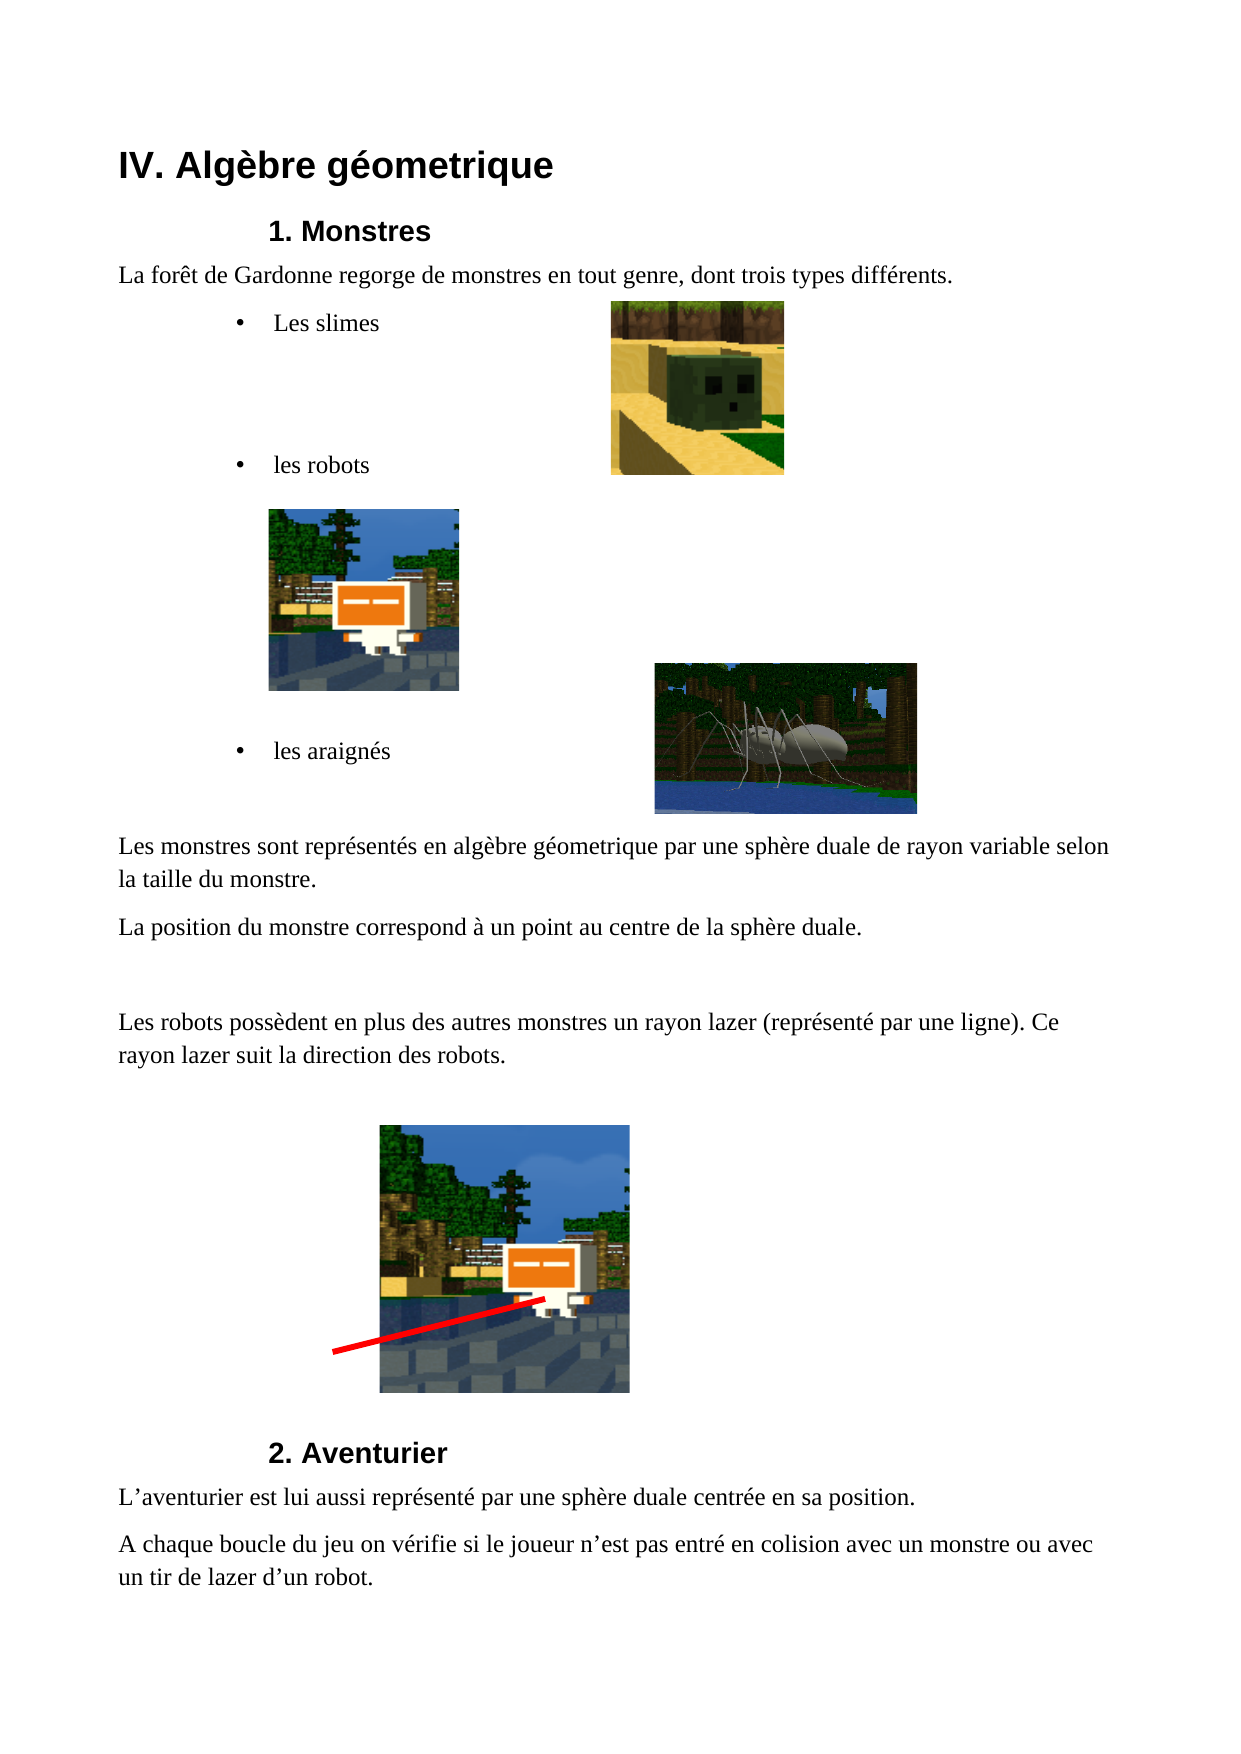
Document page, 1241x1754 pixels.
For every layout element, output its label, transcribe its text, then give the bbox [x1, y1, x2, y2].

text A chaque boucle du jeu on vérifie si le joueur n’est pas entré en colision avec un monstre ou avec un tir de lazer d’un robot. [118, 1529, 1122, 1591]
subtitle 1. Monstres [268, 214, 1122, 248]
list [779, 308, 1122, 336]
picture [379, 1125, 531, 1337]
picture [268, 509, 387, 691]
picture [658, 301, 779, 475]
list [918, 736, 1122, 765]
list les araignés [236, 736, 654, 765]
text La forêt de Gardonne regorge de monstres en tout genre, dont trois types différents. [118, 260, 1122, 289]
text Les robots possèdent en plus des autres monstres un rayon lazer (représenté par une ligne). Ce rayon lazer suit la direction des robots. [118, 1007, 1122, 1069]
subtitle IV. Algèbre géometrique [118, 143, 1122, 187]
text La position du monstre correspond à un point au centre de la sphère duale. [118, 912, 1122, 941]
text L’aventurier est lui aussi représenté par une sphère duale centrée en sa position. [118, 1482, 1122, 1511]
picture [379, 1306, 531, 1393]
text Les monstres sont représentés en algèbre géometrique par une sphère duale de rayon variable selon la taille du monstre. [118, 831, 1122, 893]
subtitle 2. Aventurier [268, 1436, 1122, 1469]
list les robots [236, 451, 1122, 479]
list Les slimes [236, 308, 658, 336]
picture [654, 663, 918, 814]
